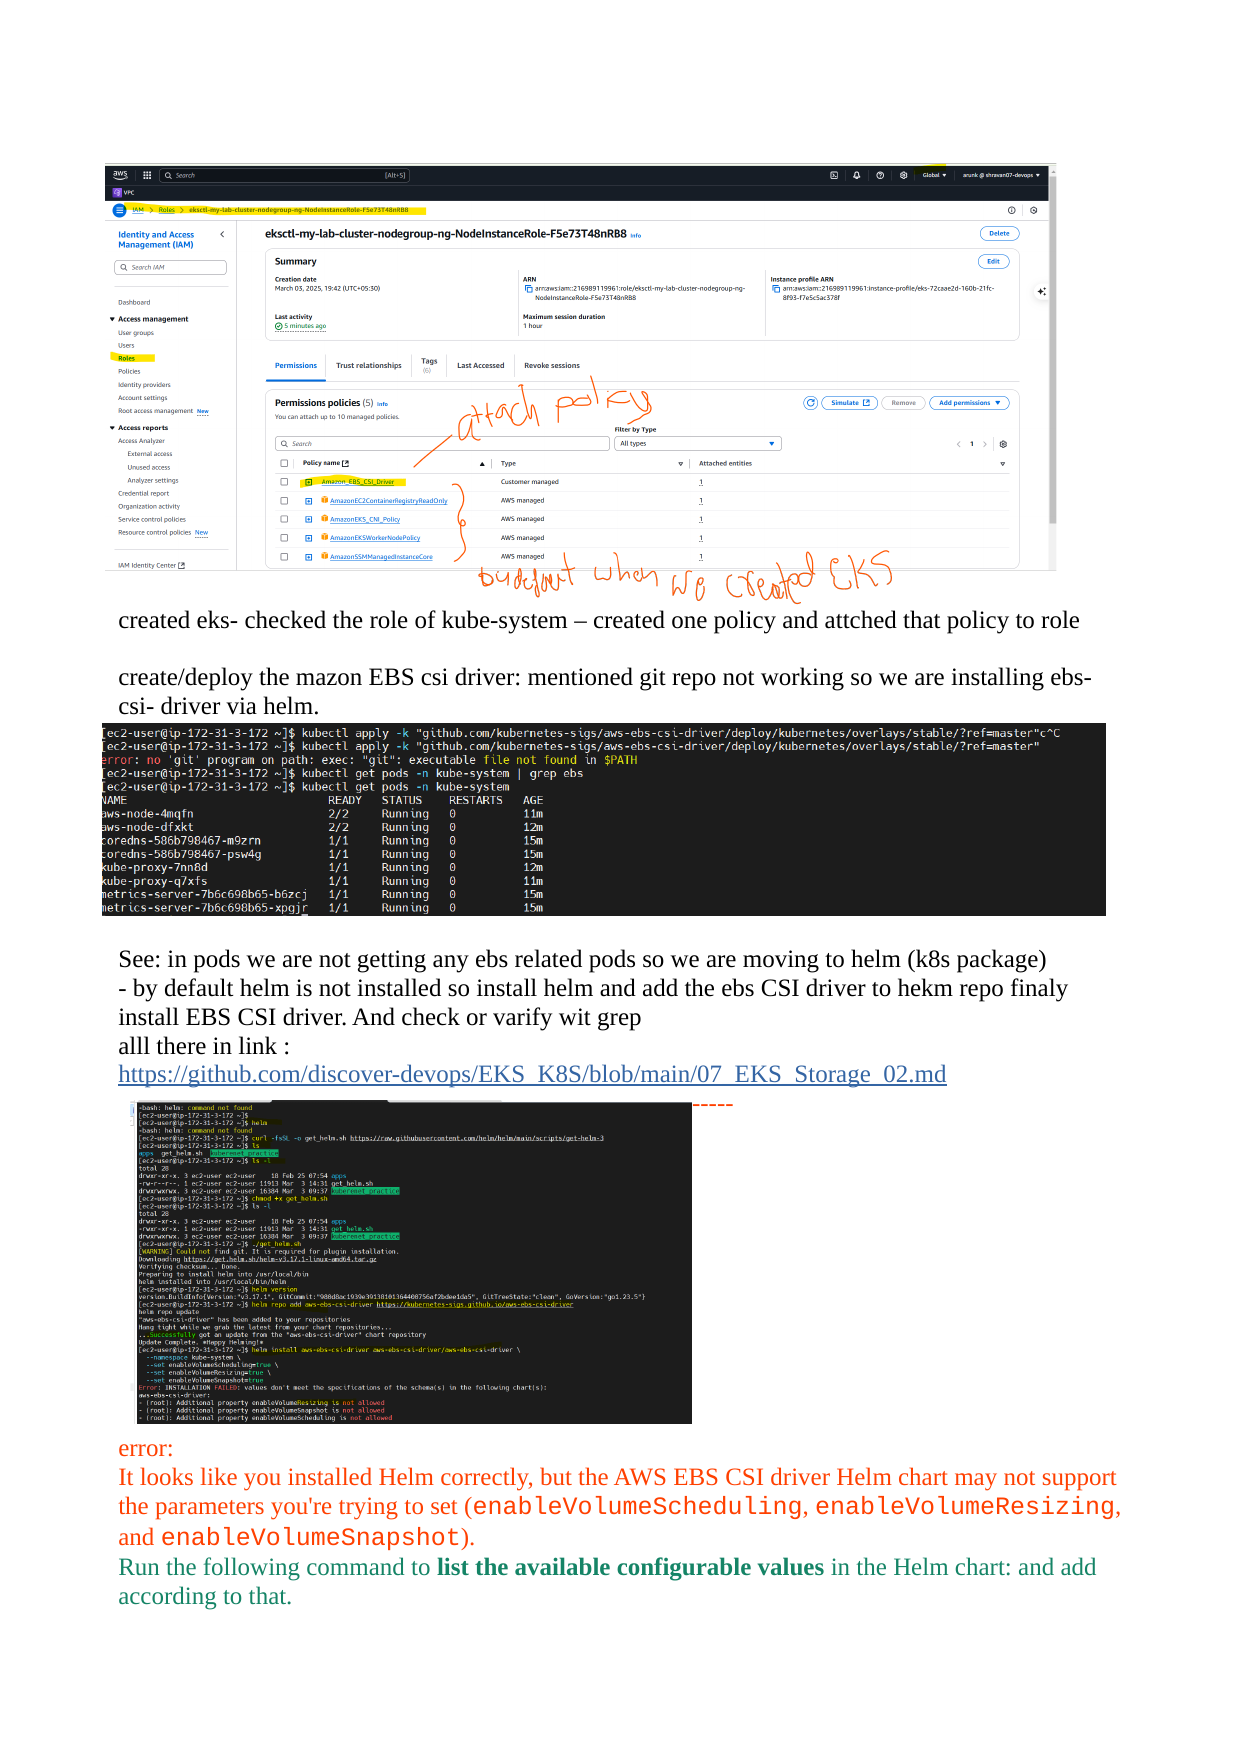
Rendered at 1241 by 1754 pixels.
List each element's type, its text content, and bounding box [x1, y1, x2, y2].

text error: It looks like you installed Helm correctly, but the AWS EBS CSI driver Helm chart may not support the parameters you're trying to set (enableVolumeScheduling, enableVolumeResizing, and enableVolumeSnapshot). [118, 1433, 1122, 1552]
text ----- [118, 1088, 1122, 1117]
text - by default helm is not installed so install helm and add the ebs CSI driver to hekm repo finaly install EBS CSI driver. And check or varify wit grep alll there in link : https://github.com/discover-devops/EKS_K8S/blob/main/07_EKS_Storage_02.md [118, 973, 1122, 1088]
text created eks- checked the role of kube-system – created one policy and attched that policy to role create/deploy the mazon EBS csi driver: mentioned git repo not working so we are installing ebs- csi- driver via helm. See: in pods we are not getting any ebs related pods so we are moving to helm (k8s package) [118, 118, 1122, 973]
picture [102, 723, 1106, 916]
picture [105, 163, 1057, 605]
picture [130, 1100, 692, 1424]
text Run the following command to list the available configurable values in the Helm chart: and add according to that. [118, 1552, 1122, 1610]
